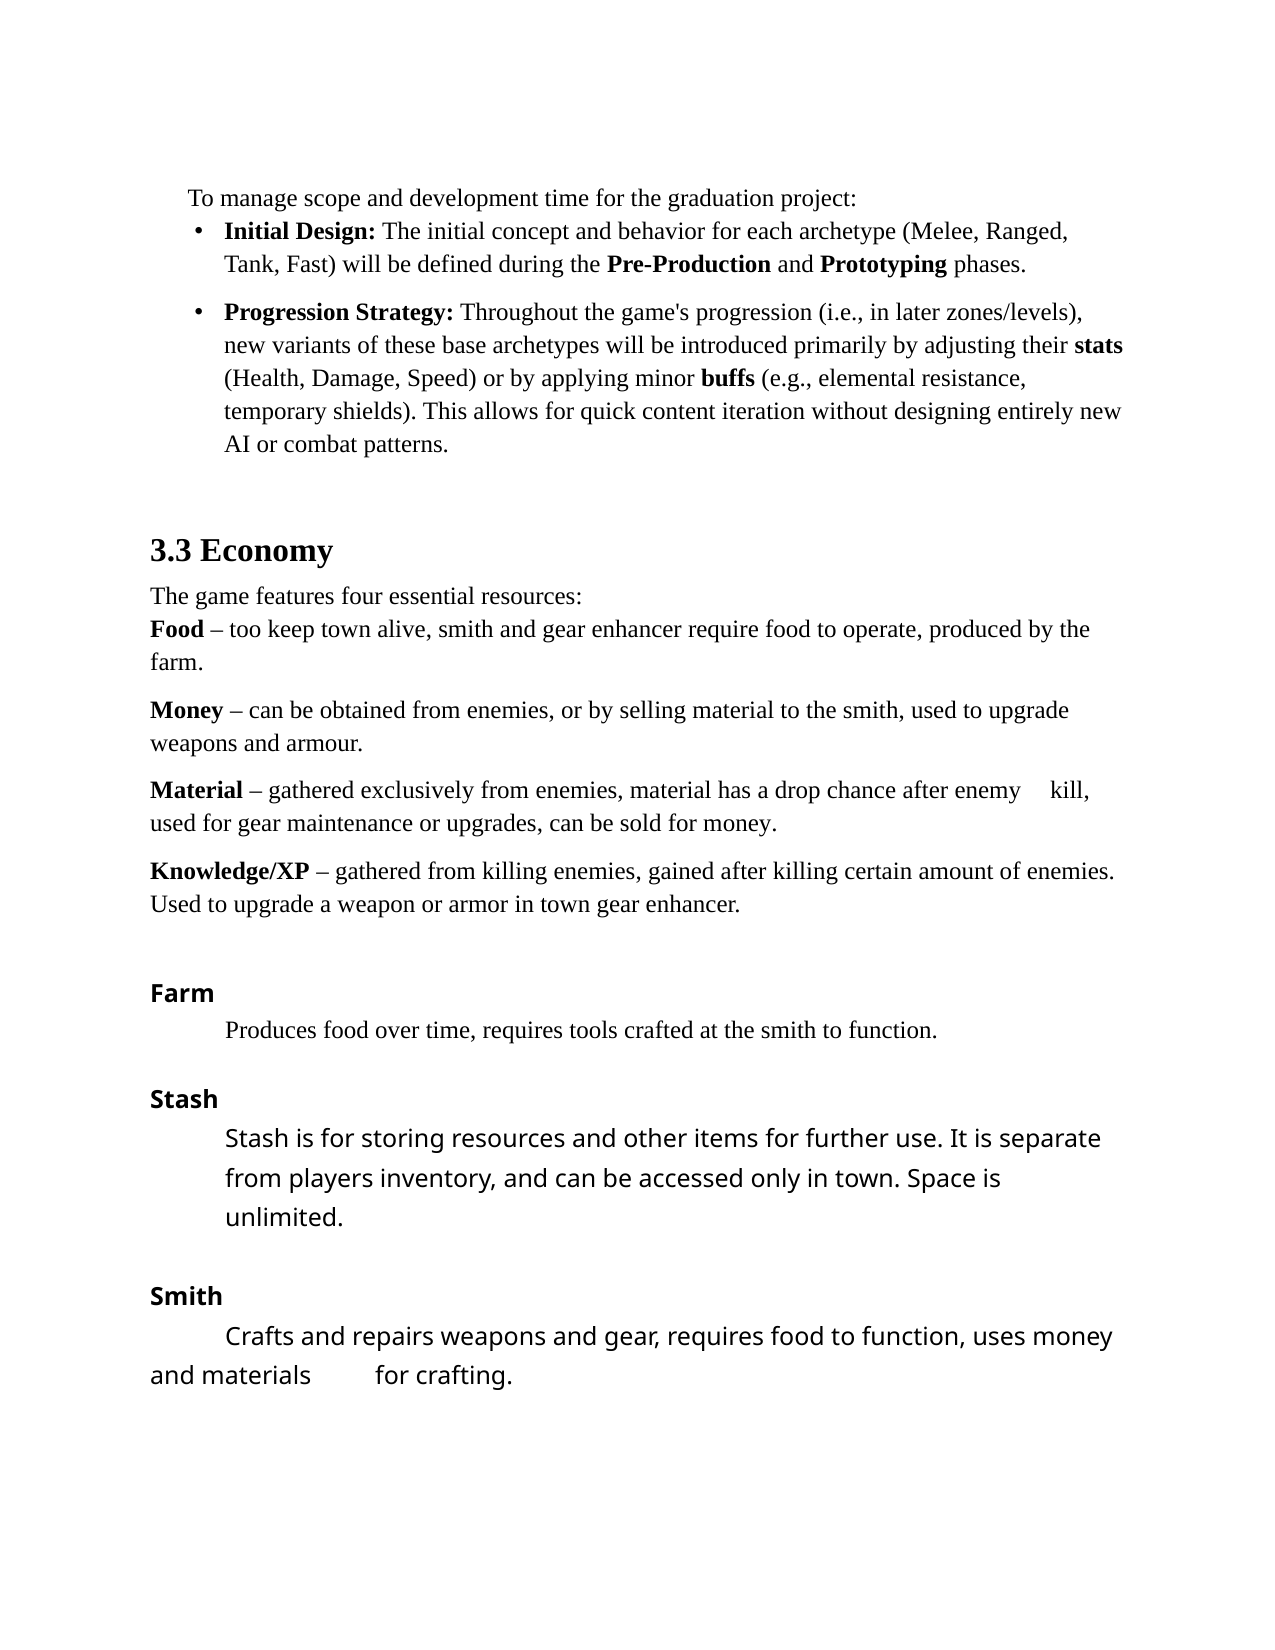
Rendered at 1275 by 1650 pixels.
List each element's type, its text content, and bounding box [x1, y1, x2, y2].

text Knowledge/XP – gathered from killing enemies, gained after killing certain amount of enemies. Used to upgrade a weapon or armor in town gear enhancer. [150, 856, 1125, 918]
subtitle 3.3 Economy [150, 530, 1125, 568]
text Crafts and repairs weapons and gear, requires food to function, uses money and materials for crafting. [150, 1318, 1125, 1392]
list Progression Strategy: Throughout the game's progression (i.e., in later zones/levels), new variants of these base archetypes will be introduced primarily by adjusting their stats (Health, Damage, Speed) or by applying minor buffs (e.g., elemental resistance, temporary shields). This allows for quick content iteration without designing entirely new AI or combat patterns. [194, 297, 1125, 457]
text Stash [150, 1082, 1125, 1116]
text To manage scope and development time for the graduation project: [187, 183, 1125, 212]
list Initial Design: The initial concept and behavior for each archetype (Melee, Ranged, Tank, Fast) will be defined during the Pre-Production and Prototyping phases. [194, 216, 1125, 278]
text Material – gathered exclusively from enemies, material has a drop chance after enemy kill, used for gear maintenance or upgrades, can be sold for money. [150, 775, 1125, 837]
text Money – can be obtained from enemies, or by selling material to the smith, used to upgrade weapons and armour. [150, 695, 1125, 756]
text Stash is for storing resources and other items for further use. It is separate from players inventory, and can be accessed only in town. Space is unlimited. [225, 1121, 1125, 1234]
text Farm [150, 976, 1125, 1010]
text Smith [150, 1279, 1125, 1313]
text The game features four essential resources: Food – too keep town alive, smith and gear enhancer require food to operate, produced by the farm. [150, 581, 1125, 676]
text Produces food over time, requires tools crafted at the smith to function. [225, 1016, 1125, 1044]
